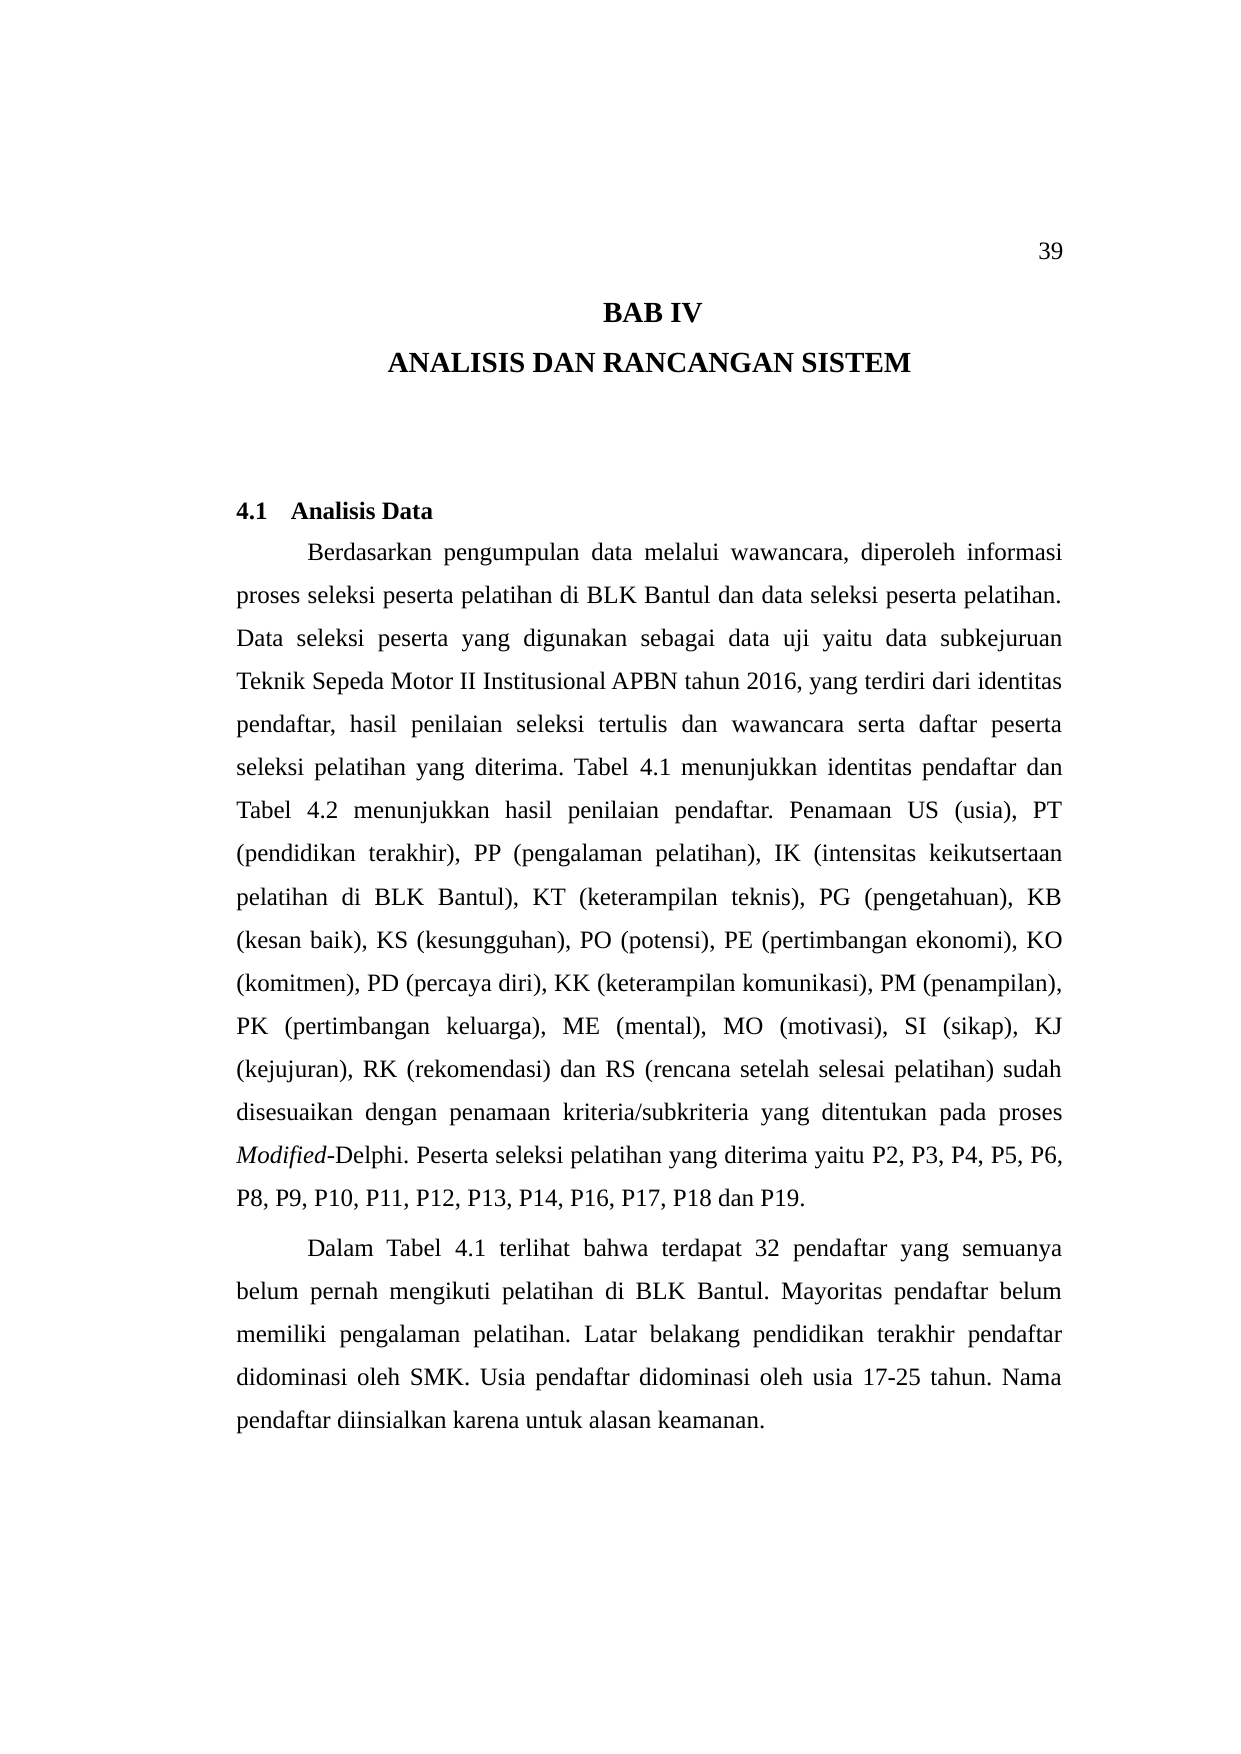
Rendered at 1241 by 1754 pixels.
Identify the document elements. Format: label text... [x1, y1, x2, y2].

text Dalam Tabel 4.1 terlihat bahwa terdapat 32 pendaftar yang semuanya belum pernah mengikuti pelatihan di BLK Bantul. Mayoritas pendaftar belum memiliki pengalaman pelatihan. Latar belakang pendidikan terakhir pendaftar didominasi oleh SMK. Usia pendaftar didominasi oleh usia 17-25 tahun. Nama pendaftar diinsialkan karena untuk alasan keamanan. [236, 1233, 1063, 1434]
subtitle Analisis Data [236, 496, 1063, 525]
subtitle Bab IV ANALISIS DAN RANCANGAN SISTEM [236, 295, 1063, 379]
text Berdasarkan pengumpulan data melalui wawancara, diperoleh informasi proses seleksi peserta pelatihan di BLK Bantul dan data seleksi peserta pelatihan. Data seleksi peserta yang digunakan sebagai data uji yaitu data subkejuruan Teknik Sepeda Motor II Institusional APBN tahun 2016, yang terdiri dari identitas pendaftar, hasil penilaian seleksi tertulis dan wawancara serta daftar peserta seleksi pelatihan yang diterima. Tabel 4.1 menunjukkan identitas pendaftar dan Tabel 4.2 menunjukkan hasil penilaian pendaftar. Penamaan US (usia), PT (pendidikan terakhir), PP (pengalaman pelatihan), IK (intensitas keikutsertaan pelatihan di BLK Bantul), KT (keterampilan teknis), PG (pengetahuan), KB (kesan baik), KS (kesungguhan), PO (potensi), PE (pertimbangan ekonomi), KO (komitmen), PD (percaya diri), KK (keterampilan komunikasi), PM (penampilan), PK (pertimbangan keluarga), ME (mental), MO (motivasi), SI (sikap), KJ (kejujuran), RK (rekomendasi) dan RS (rencana setelah selesai pelatihan) sudah disesuaikan dengan penamaan kriteria/subkriteria yang ditentukan pada proses Modified-Delphi. Peserta seleksi pelatihan yang diterima yaitu P2, P3, P4, P5, P6, P8, P9, P10, P11, P12, P13, P14, P16, P17, P18 dan P19. [236, 537, 1063, 1212]
